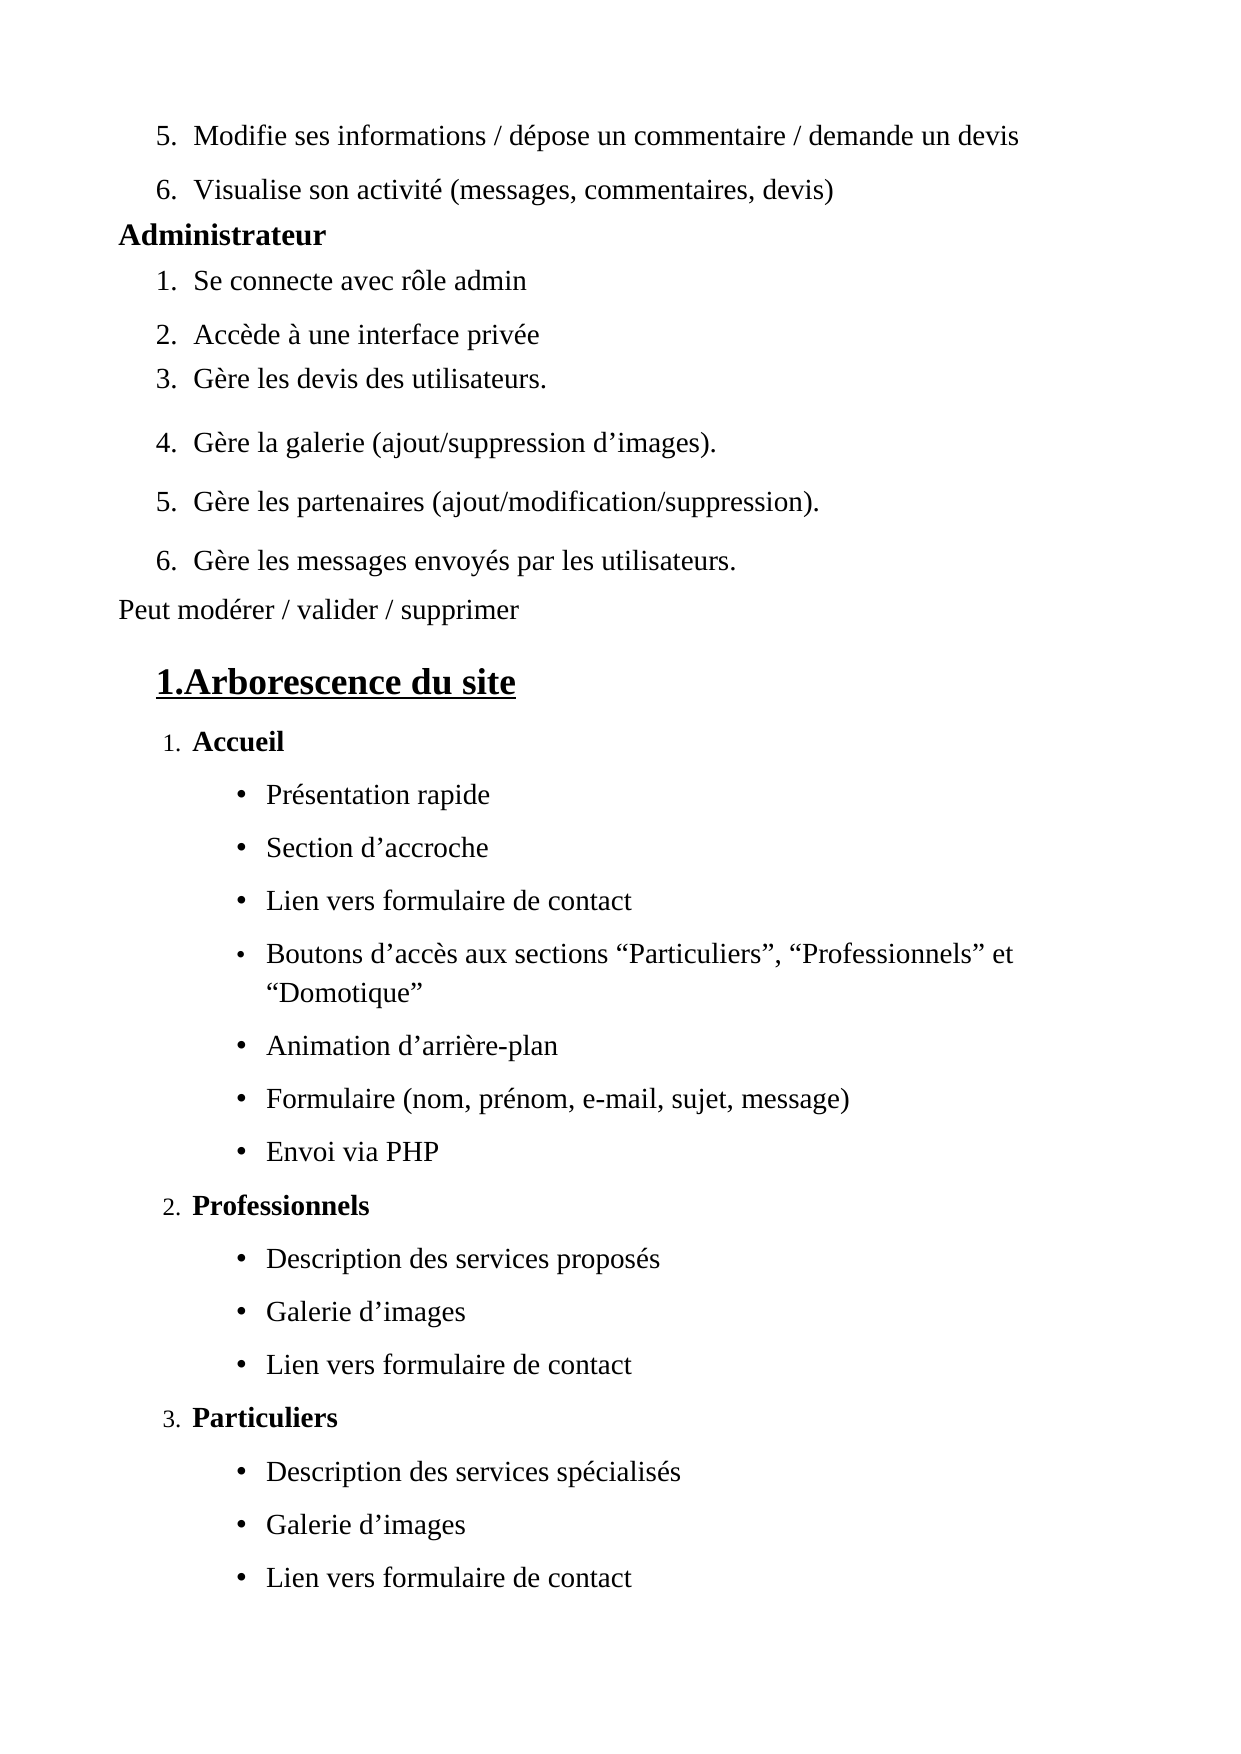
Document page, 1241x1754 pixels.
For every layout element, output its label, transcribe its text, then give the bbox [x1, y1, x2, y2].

list Lien vers formulaire de contact [236, 883, 1122, 917]
list Description des services proposés [236, 1241, 1122, 1274]
list Galerie d’images [236, 1294, 1122, 1328]
list Galerie d’images [236, 1507, 1122, 1541]
list Lien vers formulaire de contact [236, 1347, 1122, 1381]
list Modifie ses informations / dépose un commentaire / demande un devis [156, 118, 1122, 152]
list Se connecte avec rôle admin [156, 263, 1122, 296]
list Accède à une interface privée [156, 317, 1122, 351]
list Gère les partenaires (ajout/modification/suppression). [156, 484, 1122, 518]
list Accueil [162, 724, 1122, 757]
list Visualise son activité (messages, commentaires, devis) [156, 172, 1122, 206]
list Professionnels [162, 1188, 1122, 1221]
subtitle 1.Arborescence du site [156, 659, 1122, 703]
list Envoi via PHP [236, 1134, 1122, 1168]
list Lien vers formulaire de contact [236, 1560, 1122, 1594]
list Boutons d’accès aux sections “Particuliers”, “Professionnels” et “Domotique” [236, 936, 1122, 1008]
list Animation d’arrière-plan [236, 1028, 1122, 1062]
list Gère la galerie (ajout/suppression d’images). [156, 425, 1122, 458]
text Peut modérer / valider / supprimer [118, 592, 1122, 626]
text Administrateur [118, 216, 1122, 252]
list Particuliers [162, 1401, 1122, 1434]
list Gère les devis des utilisateurs. [156, 361, 1122, 395]
list Formulaire (nom, prénom, e-mail, sujet, message) [236, 1081, 1122, 1115]
list Présentation rapide [236, 777, 1122, 810]
list Section d’accroche [236, 830, 1122, 864]
list Gère les messages envoyés par les utilisateurs. [156, 543, 1122, 577]
list Description des services spécialisés [236, 1454, 1122, 1487]
